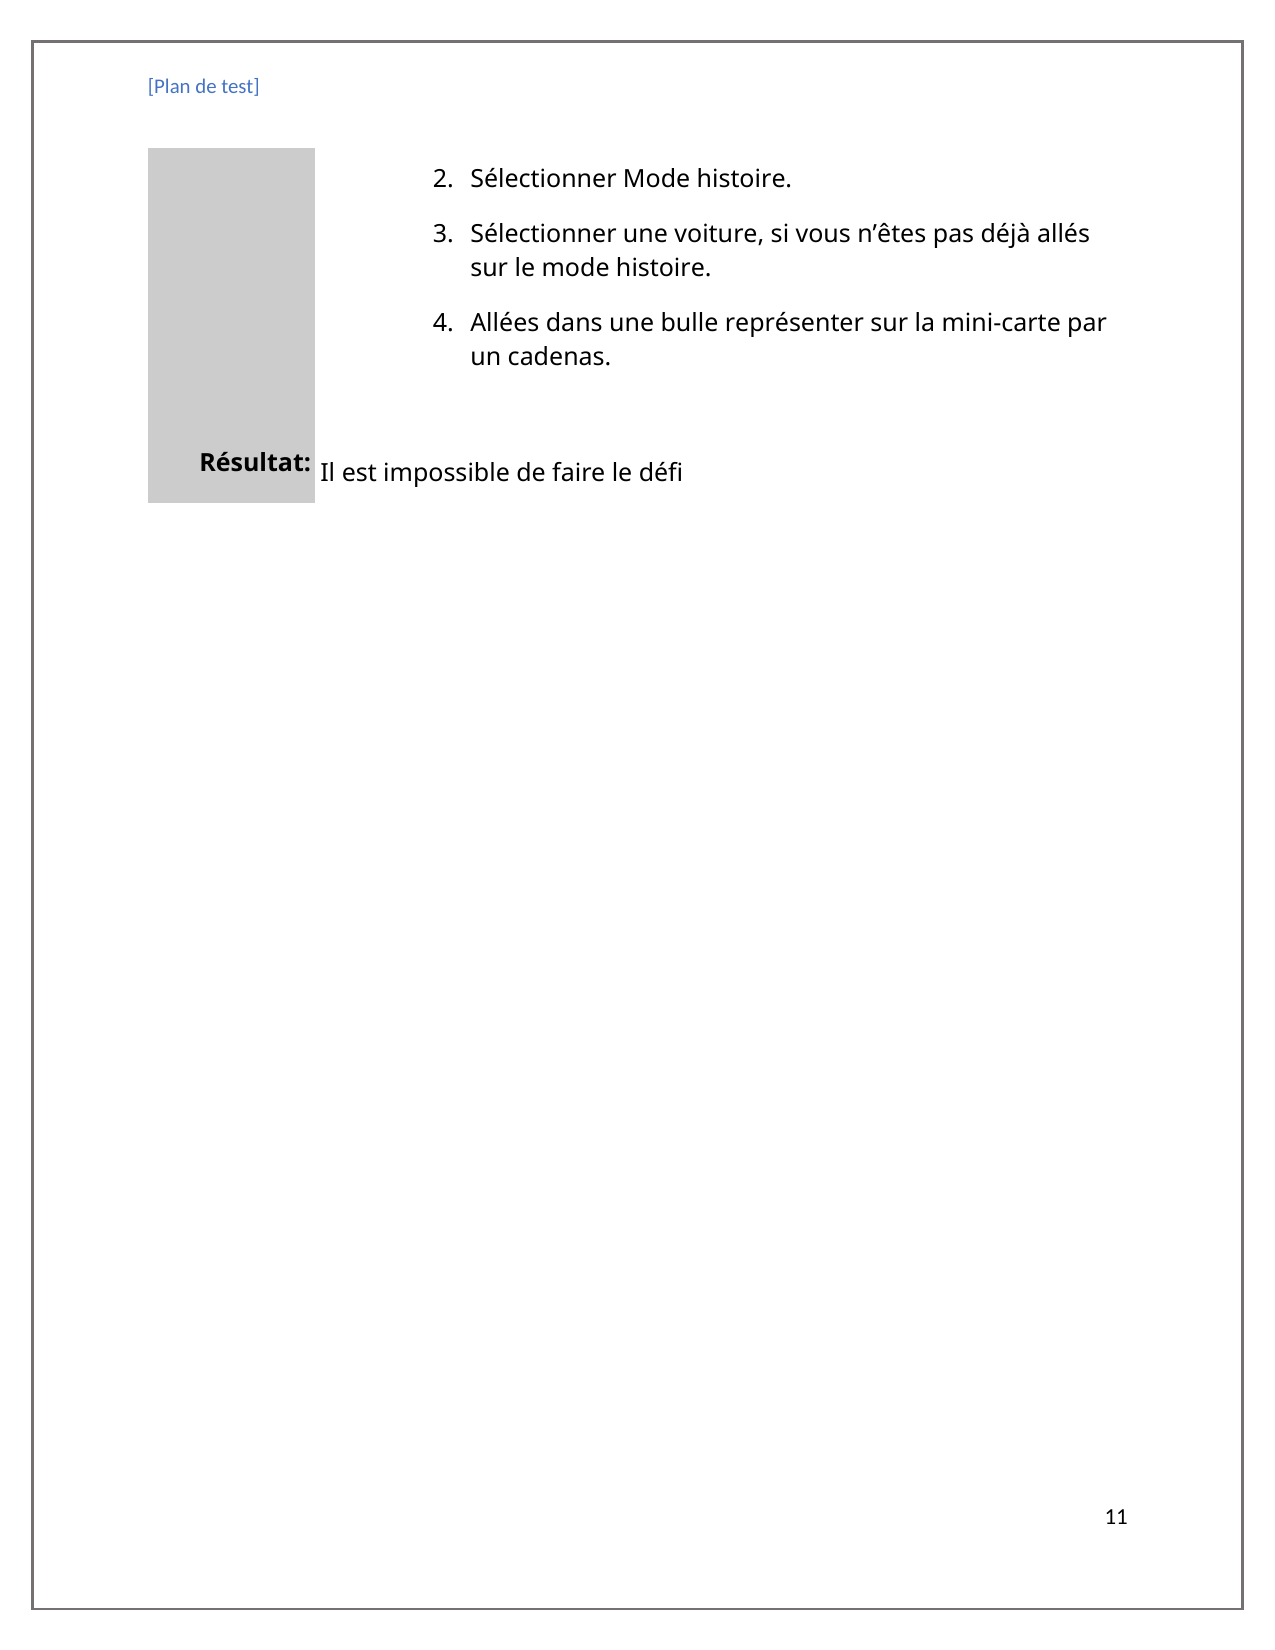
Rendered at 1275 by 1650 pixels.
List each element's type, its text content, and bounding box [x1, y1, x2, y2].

table_cell [148, 148, 315, 442]
table_cell Résultat: [148, 442, 315, 503]
table_cell Il est impossible de faire le défi [315, 442, 1127, 503]
table_cell Lancer l’application. Sélectionner Mode histoire. Sélectionner une voiture, si vous n’êtes pas déjà allés sur le mode histoire. Allées dans une bulle représenter sur la mini-carte par un cadenas. [315, 148, 1127, 442]
